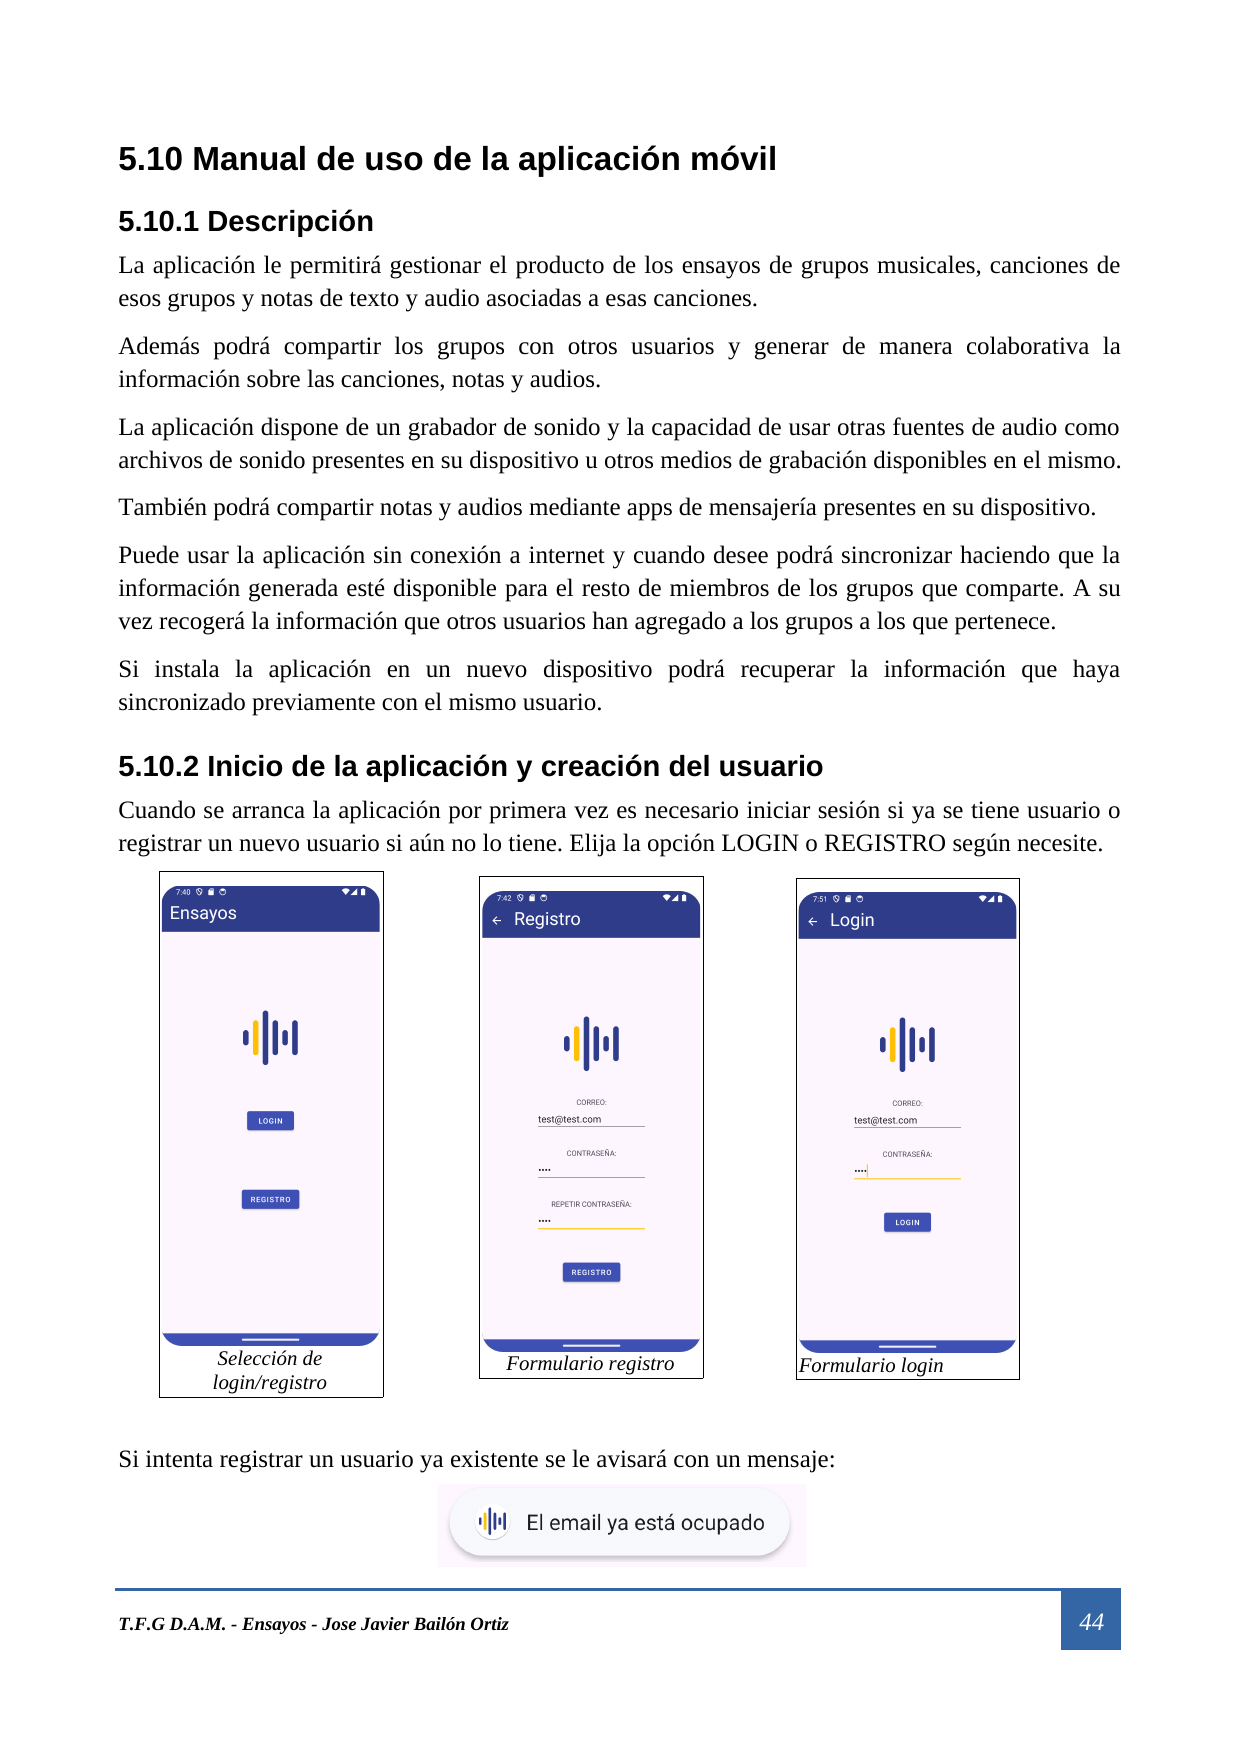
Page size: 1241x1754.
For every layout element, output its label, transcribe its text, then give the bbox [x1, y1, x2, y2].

text Puede usar la aplicación sin conexión a internet y cuando desee podrá sincronizar haciendo que la información generada esté disponible para el resto de miembros de los grupos que comparte. A su vez recogerá la información que otros usuarios han agregado a los grupos a los que pertenece. [118, 540, 1122, 635]
subtitle 5.10.1 Descripción [118, 204, 1122, 238]
subtitle 5.10 Manual de uso de la aplicación móvil [118, 139, 1122, 177]
text Si instala la aplicación en un nuevo dispositivo podrá recuperar la información que haya sincronizado previamente con el mismo usuario. [118, 654, 1122, 715]
text También podrá compartir notas y audios mediante apps de mensajería presentes en su dispositivo. [118, 492, 1122, 521]
text La aplicación le permitirá gestionar el producto de los ensayos de grupos musicales, canciones de esos grupos y notas de texto y audio asociadas a esas canciones. [118, 251, 1122, 312]
text Si intenta registrar un usuario ya existente se le avisará con un mensaje: [118, 1444, 1122, 1473]
picture [161, 886, 380, 1346]
text Formulario registro [482, 1352, 700, 1375]
picture [437, 1484, 807, 1567]
text Cuando se arranca la aplicación por primera vez es necesario iniciar sesión si ya se tiene usuario o registrar un nuevo usuario si aún no lo tiene. Elija la opción LOGIN o REGISTRO según necesite. [118, 795, 1122, 857]
text Selección de login/registro [162, 1346, 379, 1394]
subtitle 5.10.2 Inicio de la aplicación y creación del usuario [118, 749, 1122, 782]
picture [482, 891, 701, 1352]
text Formulario login [798, 1353, 1016, 1377]
text La aplicación dispone de un grabador de sonido y la capacidad de usar otras fuentes de audio como archivos de sonido presentes en su dispositivo u otros medios de grabación disponibles en el mismo. [118, 412, 1122, 473]
text Además podrá compartir los grupos con otros usuarios y generar de manera colaborativa la información sobre las canciones, notas y audios. [118, 331, 1122, 393]
picture [798, 892, 1017, 1353]
